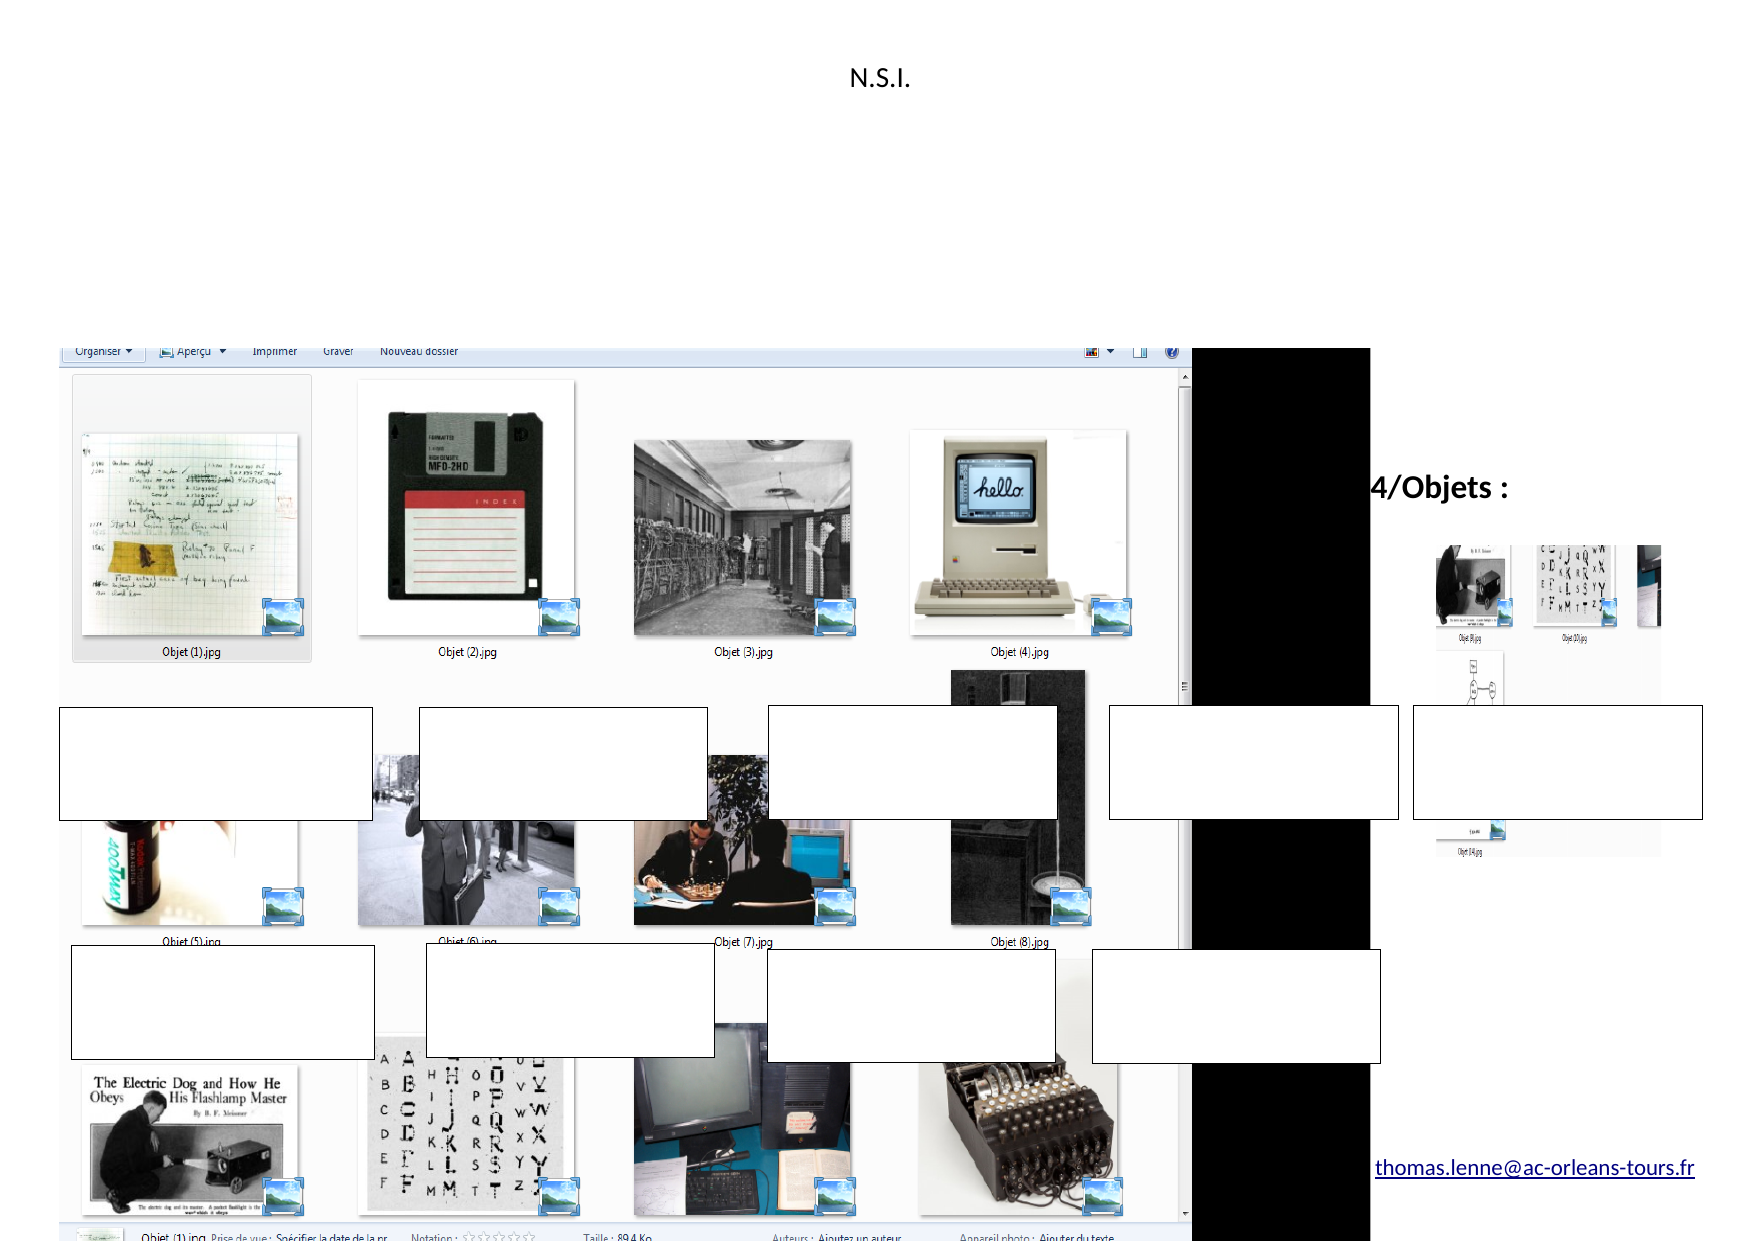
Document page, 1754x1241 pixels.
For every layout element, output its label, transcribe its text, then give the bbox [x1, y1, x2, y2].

picture [1436, 576, 1444, 705]
text 4/Objets : [60, 466, 1695, 507]
picture [1436, 820, 1444, 857]
